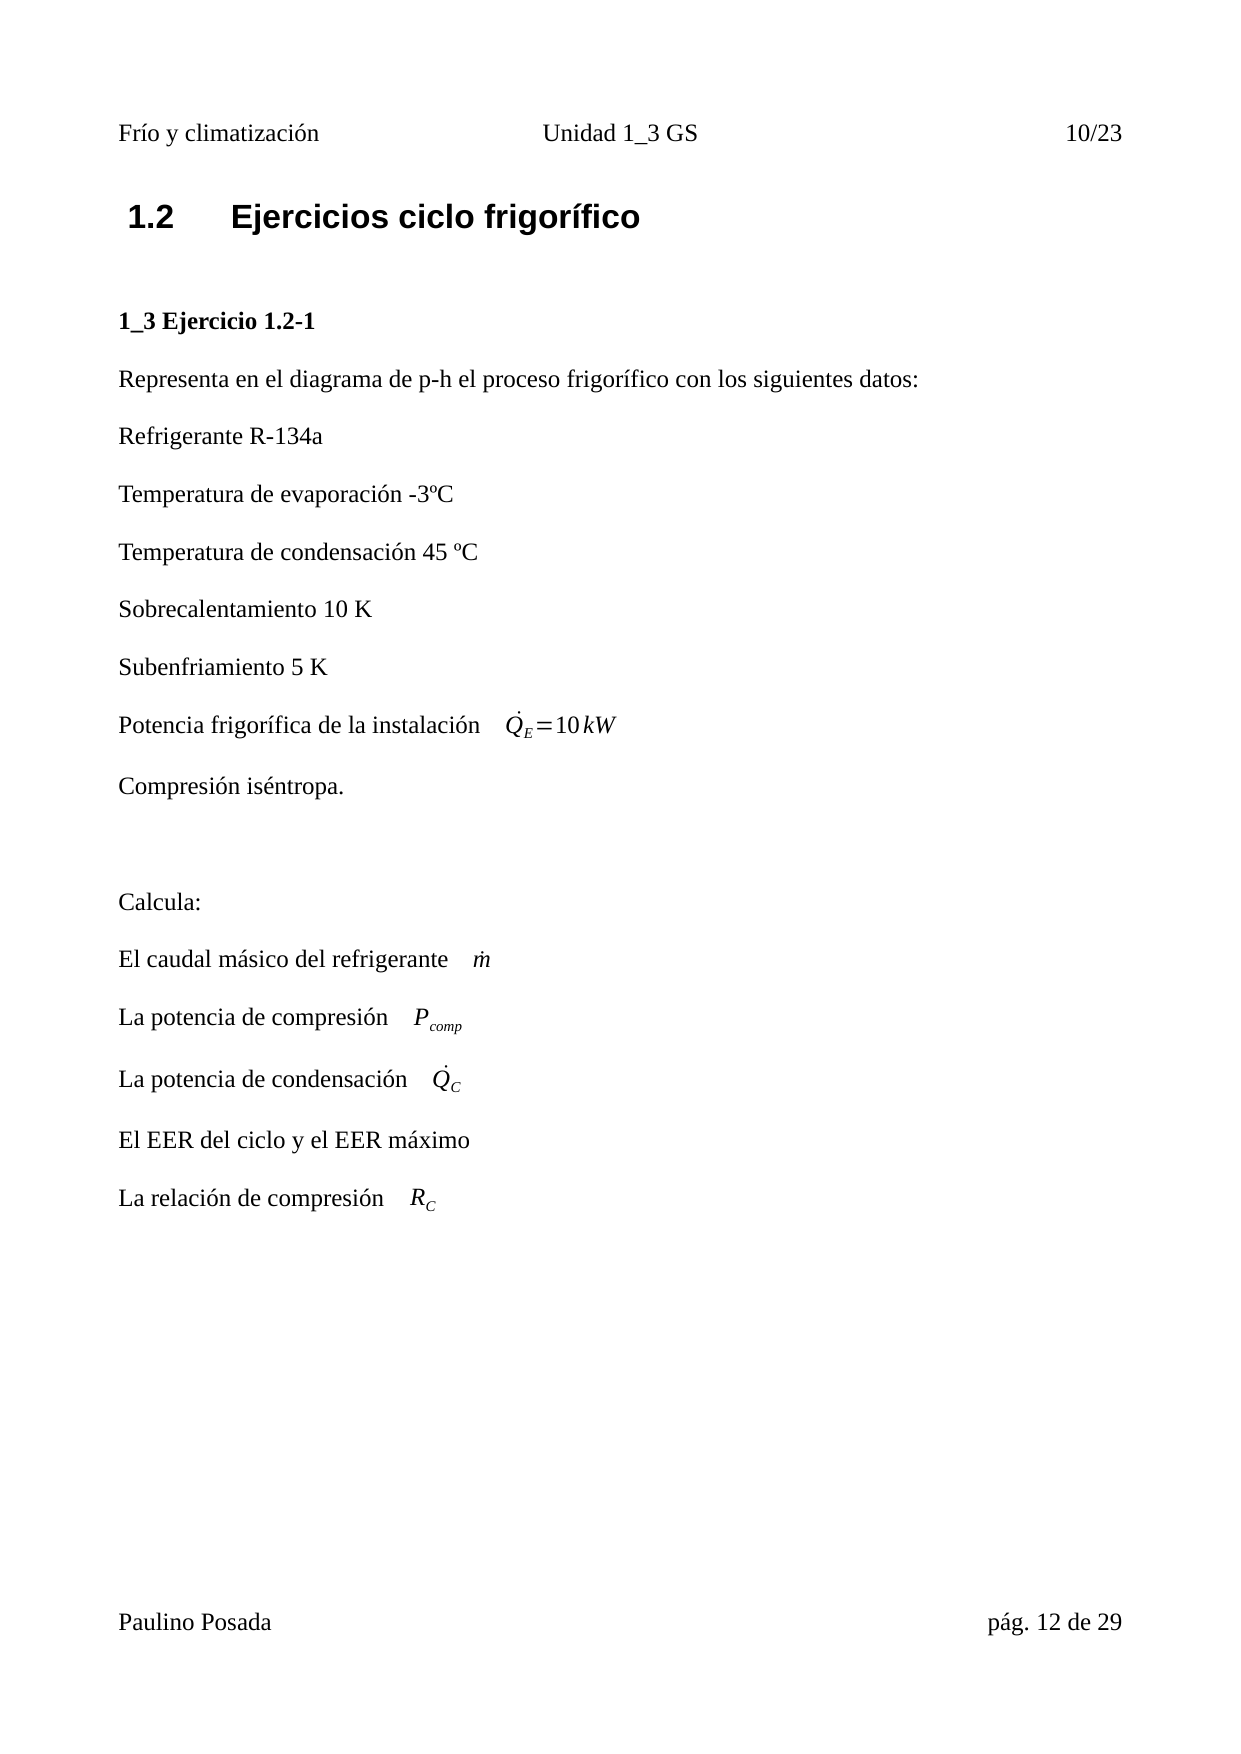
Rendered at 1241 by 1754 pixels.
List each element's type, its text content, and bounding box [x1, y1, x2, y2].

text Potencia frigorífica de la instalación [118, 710, 1122, 742]
text 1_3 Ejercicio 1.2-1 [118, 306, 1122, 335]
text Temperatura de condensación 45 ºC [118, 537, 1122, 566]
text Refrigerante R-134a [118, 421, 1122, 450]
subtitle Ejercicios ciclo frigorífico [118, 197, 1122, 236]
text La potencia de condensación [118, 1064, 1122, 1096]
text Compresión iséntropa. [118, 771, 1122, 800]
text El EER del ciclo y el EER máximo [118, 1125, 1122, 1154]
text La relación de compresión [118, 1183, 1122, 1215]
text Temperatura de evaporación -3ºC [118, 479, 1122, 508]
text Calcula: [118, 887, 1122, 916]
text La potencia de compresión [118, 1002, 1122, 1035]
text Sobrecalentamiento 10 K [118, 594, 1122, 623]
text El caudal másico del refrigerante [118, 944, 1122, 973]
text Subenfriamiento 5 K [118, 652, 1122, 681]
text Representa en el diagrama de p-h el proceso frigorífico con los siguientes datos: [118, 364, 1122, 392]
